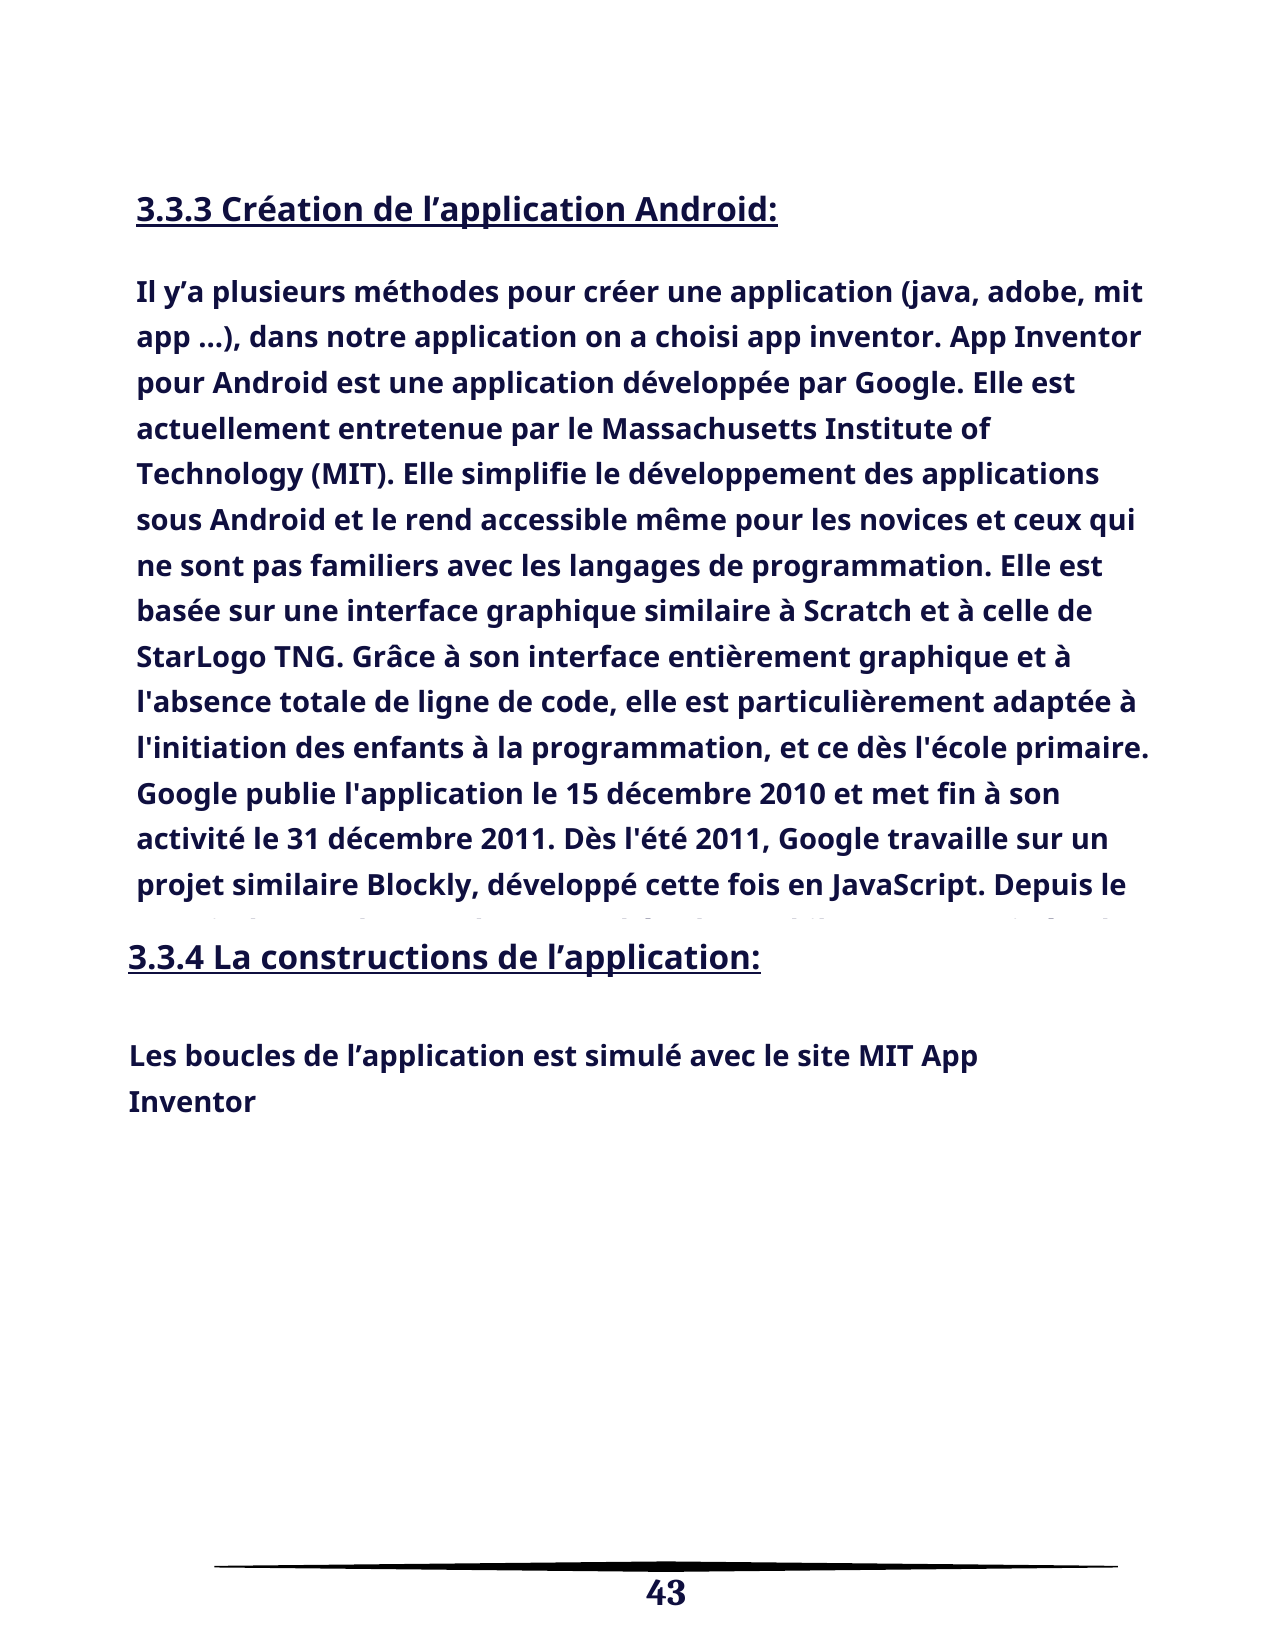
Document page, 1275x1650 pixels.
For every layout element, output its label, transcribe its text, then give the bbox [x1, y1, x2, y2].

text 3.3.4 La constructions de l’application: [128, 934, 1106, 979]
text Il y’a plusieurs méthodes pour créer une application (java, adobe, mit app ...), dans notre application on a choisi app inventor. App Inventor pour Android est une application développée par Google. Elle est actuellement entretenue par le Massachusetts Institute of Technology (MIT). Elle simplifie le développement des applications sous Android et le rend accessible même pour les novices et ceux qui ne sont pas familiers avec les langages de programmation. Elle est basée sur une interface graphique similaire à Scratch et à celle de StarLogo TNG. Grâce à son interface entièrement graphique et à l'absence totale de ligne de code, elle est particulièrement adaptée à l'initiation des enfants à la programmation, et ce dès l'école primaire. Google publie l'application le 15 décembre 2010 et met fin à son activité le 31 décembre 2011. Dès l'été 2011, Google travaille sur un projet similaire Blockly, développé cette fois en JavaScript. Depuis le retrait de Google, c'est le centre d'études mobiles au MIT qui gère le support technique de cette application sous le nouveau nom "MIT App Inventor" [136, 271, 1163, 919]
text Les boucles de l’application est simulé avec le site MIT App Inventor [129, 1035, 1105, 1121]
text 3.3.3 Création de l’application Android: [136, 186, 1114, 231]
